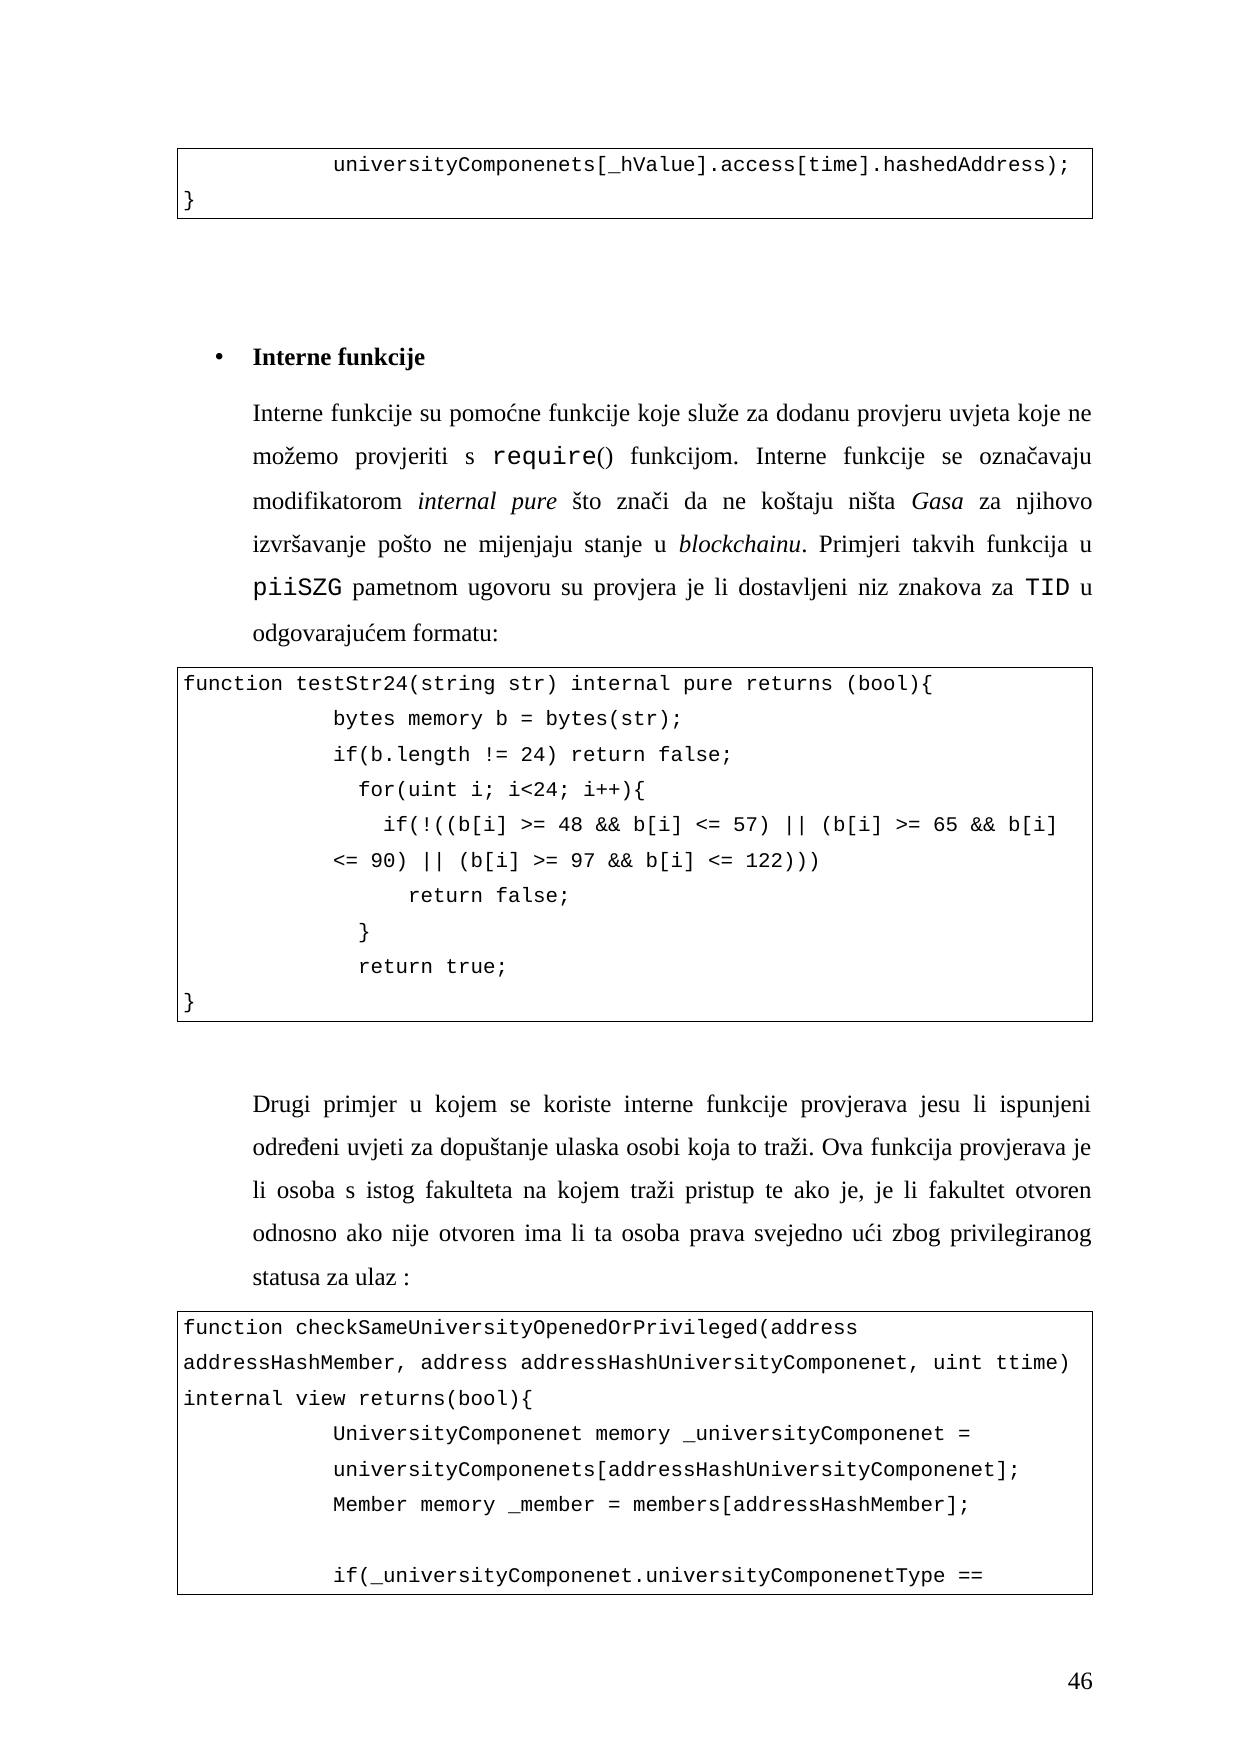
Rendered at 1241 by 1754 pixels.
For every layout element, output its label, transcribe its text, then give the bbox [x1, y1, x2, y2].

list Interne funkcije su pomoćne funkcije koje služe za dodanu provjeru uvjeta koje ne možemo provjeriti s require() funkcijom. Interne funkcije se označavaju modifikatorom internal pure što znači da ne koštaju ništa Gasa za njihovo izvršavanje pošto ne mijenjaju stanje u blockchainu. Primjeri takvih funkcija u piiSZG pametnom ugovoru su provjera je li dostavljeni niz znakova za TID u odgovarajućem formatu: [215, 398, 1092, 646]
list Interne funkcije [215, 342, 1092, 371]
table_header function checkSameUniversityOpenedOrPrivileged(address addressHashMember, address addressHashUniversityComponenet, uint ttime) internal view returns(bool){ UniversityComponenet memory _universityComponenet = universityComponenets[addressHashUniversityComponenet]; Member memory _member = members[addressHashMember]; if(_universityComponenet.universityComponenetType == [178, 1312, 1092, 1594]
table_header function testStr24(string str) internal pure returns (bool){ bytes memory b = bytes(str); if(b.length != 24) return false; for(uint i; i<24; i++){ if(!((b[i] >= 48 && b[i] <= 57) || (b[i] >= 65 && b[i] <= 90) || (b[i] >= 97 && b[i] <= 122))) return false; } return true; } [178, 668, 1092, 1021]
list Drugi primjer u kojem se koriste interne funkcije provjerava jesu li ispunjeni određeni uvjeti za dopuštanje ulaska osobi koja to traži. Ova funkcija provjerava je li osoba s istog fakulteta na kojem traži pristup te ako je, je li fakultet otvoren odnosno ako nije otvoren ima li ta osoba prava svejedno ući zbog privilegiranog statusa za ulaz : [215, 1089, 1092, 1290]
table_header universityComponenets[_hValue].access[time].hashedAddress); } [178, 149, 1092, 218]
